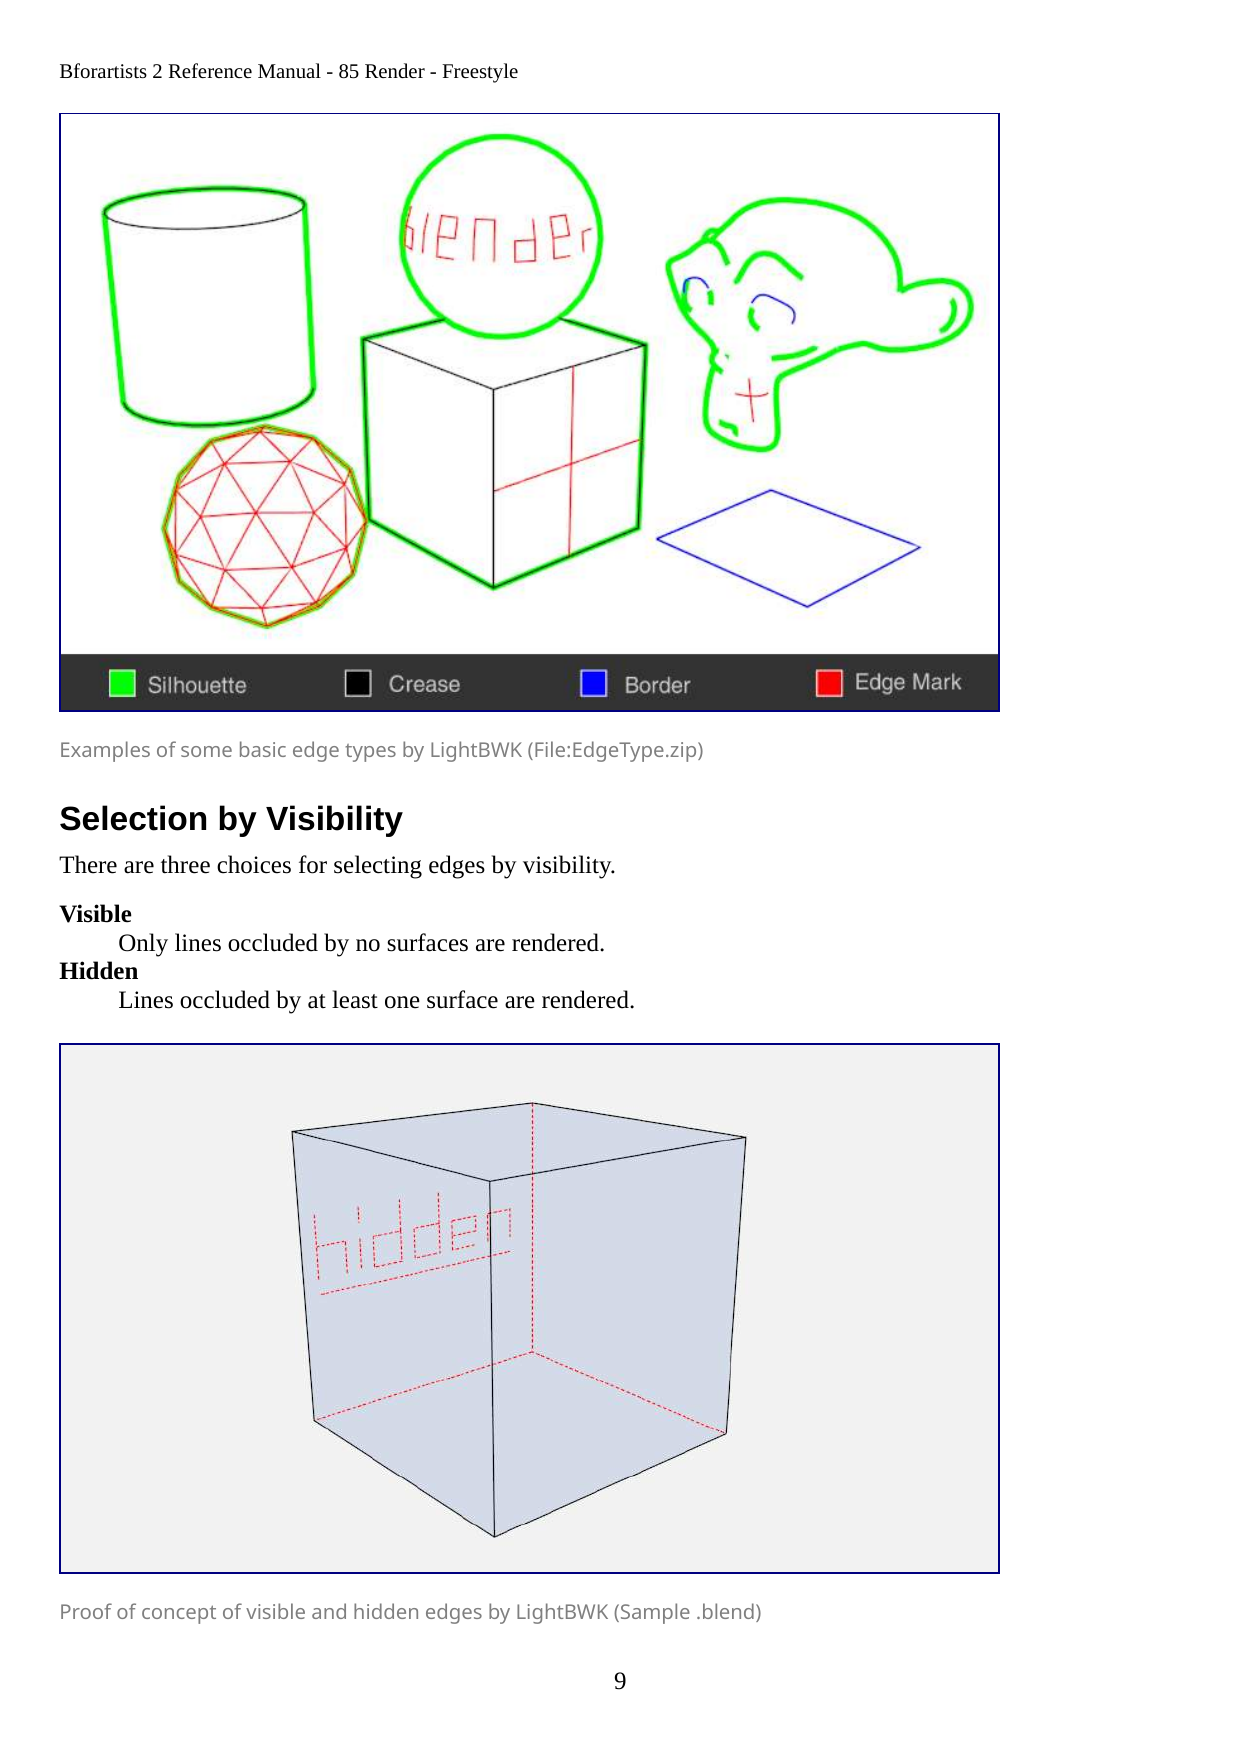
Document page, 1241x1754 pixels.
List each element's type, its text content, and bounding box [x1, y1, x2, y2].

text There are three choices for selecting edges by visibility. [59, 850, 1181, 878]
list Only lines occluded by no surfaces are rendered. [118, 928, 1181, 956]
subtitle Hidden [59, 956, 1181, 985]
list Lines occluded by at least one surface are rendered. [118, 985, 1181, 1014]
picture [61, 1045, 998, 1572]
picture [61, 114, 998, 710]
text Proof of concept of visible and hidden edges by LightBWK (Sample .blend) [59, 1594, 1181, 1625]
subtitle Selection by Visibility [59, 799, 1181, 837]
text Examples of some basic edge types by LightBWK (File:EdgeType.zip) [59, 732, 1181, 763]
subtitle Visible [59, 899, 1181, 928]
